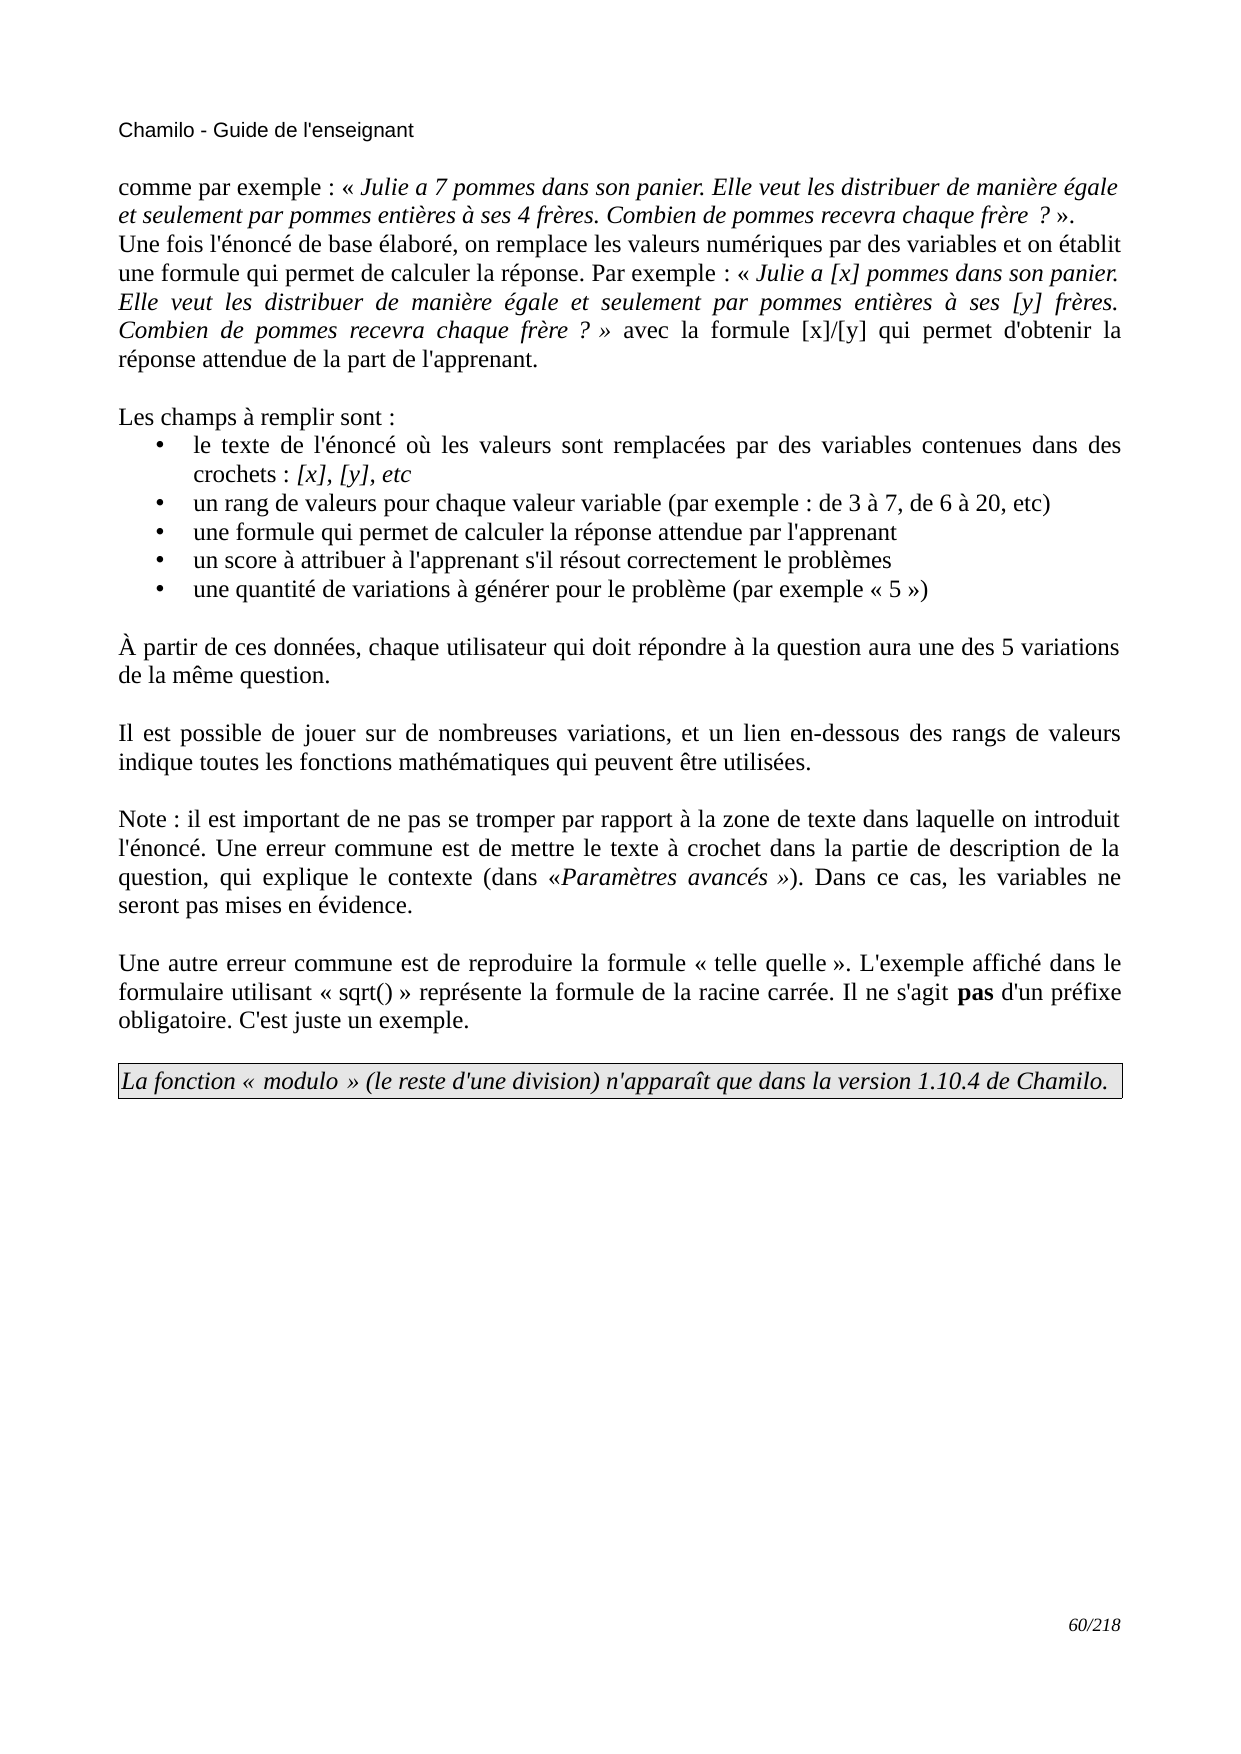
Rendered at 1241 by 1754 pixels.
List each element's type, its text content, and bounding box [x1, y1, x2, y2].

text La fonction « modulo » (le reste d'une division) n'apparaît que dans la version 1.10.4 de Chamilo. [119, 1064, 1122, 1098]
text Une autre erreur commune est de reproduire la formule « telle quelle ». L'exemple affiché dans le formulaire utilisant « sqrt() » représente la formule de la racine carrée. Il ne s'agit pas d'un préfixe obligatoire. C'est juste un exemple. [118, 948, 1122, 1034]
list un score à attribuer à l'apprenant s'il résout correctement le problèmes [156, 545, 1122, 574]
list une formule qui permet de calculer la réponse attendue par l'apprenant [156, 517, 1122, 545]
list une quantité de variations à générer pour le problème (par exemple « 5 ») [156, 574, 1122, 603]
text À partir de ces données, chaque utilisateur qui doit répondre à la question aura une des 5 variations de la même question. [118, 632, 1122, 689]
text Une fois l'énoncé de base élaboré, on remplace les valeurs numériques par des variables et on établit une formule qui permet de calculer la réponse. Par exemple : « Julie a [x] pommes dans son panier. Elle veut les distribuer de manière égale et seulement par pommes entières à ses [y] frères. Combien de pommes recevra chaque frère ? » avec la formule [x]/[y] qui permet d'obtenir la réponse attendue de la part de l'apprenant. [118, 229, 1122, 373]
text Les champs à remplir sont : [118, 402, 1122, 430]
list un rang de valeurs pour chaque valeur variable (par exemple : de 3 à 7, de 6 à 20, etc) [156, 488, 1122, 517]
text comme par exemple : « Julie a 7 pommes dans son panier. Elle veut les distribuer de manière égale et seulement par pommes entières à ses 4 frères. Combien de pommes recevra chaque frère ? ». [118, 172, 1122, 229]
text Il est possible de jouer sur de nombreuses variations, et un lien en-dessous des rangs de valeurs indique toutes les fonctions mathématiques qui peuvent être utilisées. [118, 718, 1122, 775]
list le texte de l'énoncé où les valeurs sont remplacées par des variables contenues dans des crochets : [x], [y], etc [156, 430, 1122, 488]
text Note : il est important de ne pas se tromper par rapport à la zone de texte dans laquelle on introduit l'énoncé. Une erreur commune est de mettre le texte à crochet dans la partie de description de la question, qui explique le contexte (dans «Paramètres avancés »). Dans ce cas, les variables ne seront pas mises en évidence. [118, 804, 1122, 919]
